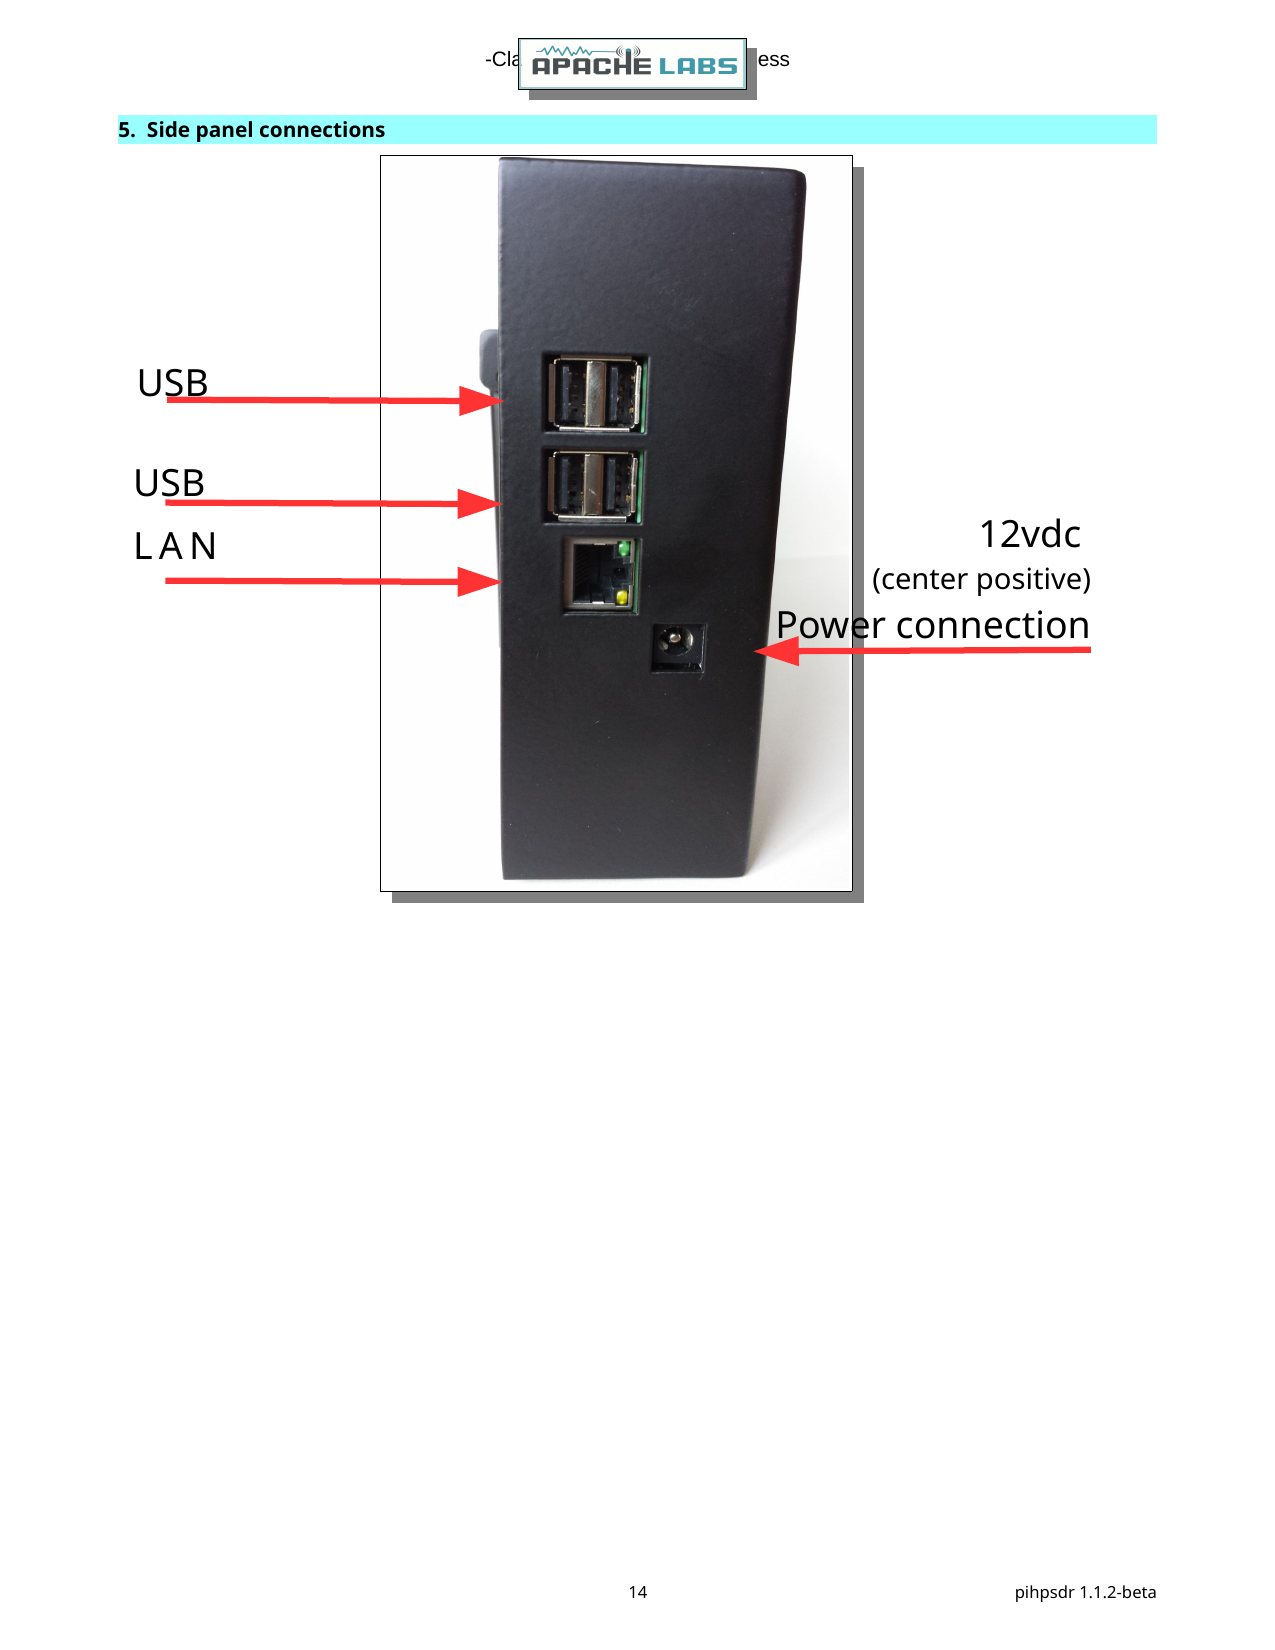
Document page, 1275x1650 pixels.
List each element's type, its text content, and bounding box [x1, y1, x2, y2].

picture [521, 40, 744, 87]
picture [382, 157, 850, 888]
subtitle 5. Side panel connections [385, 115, 1157, 144]
